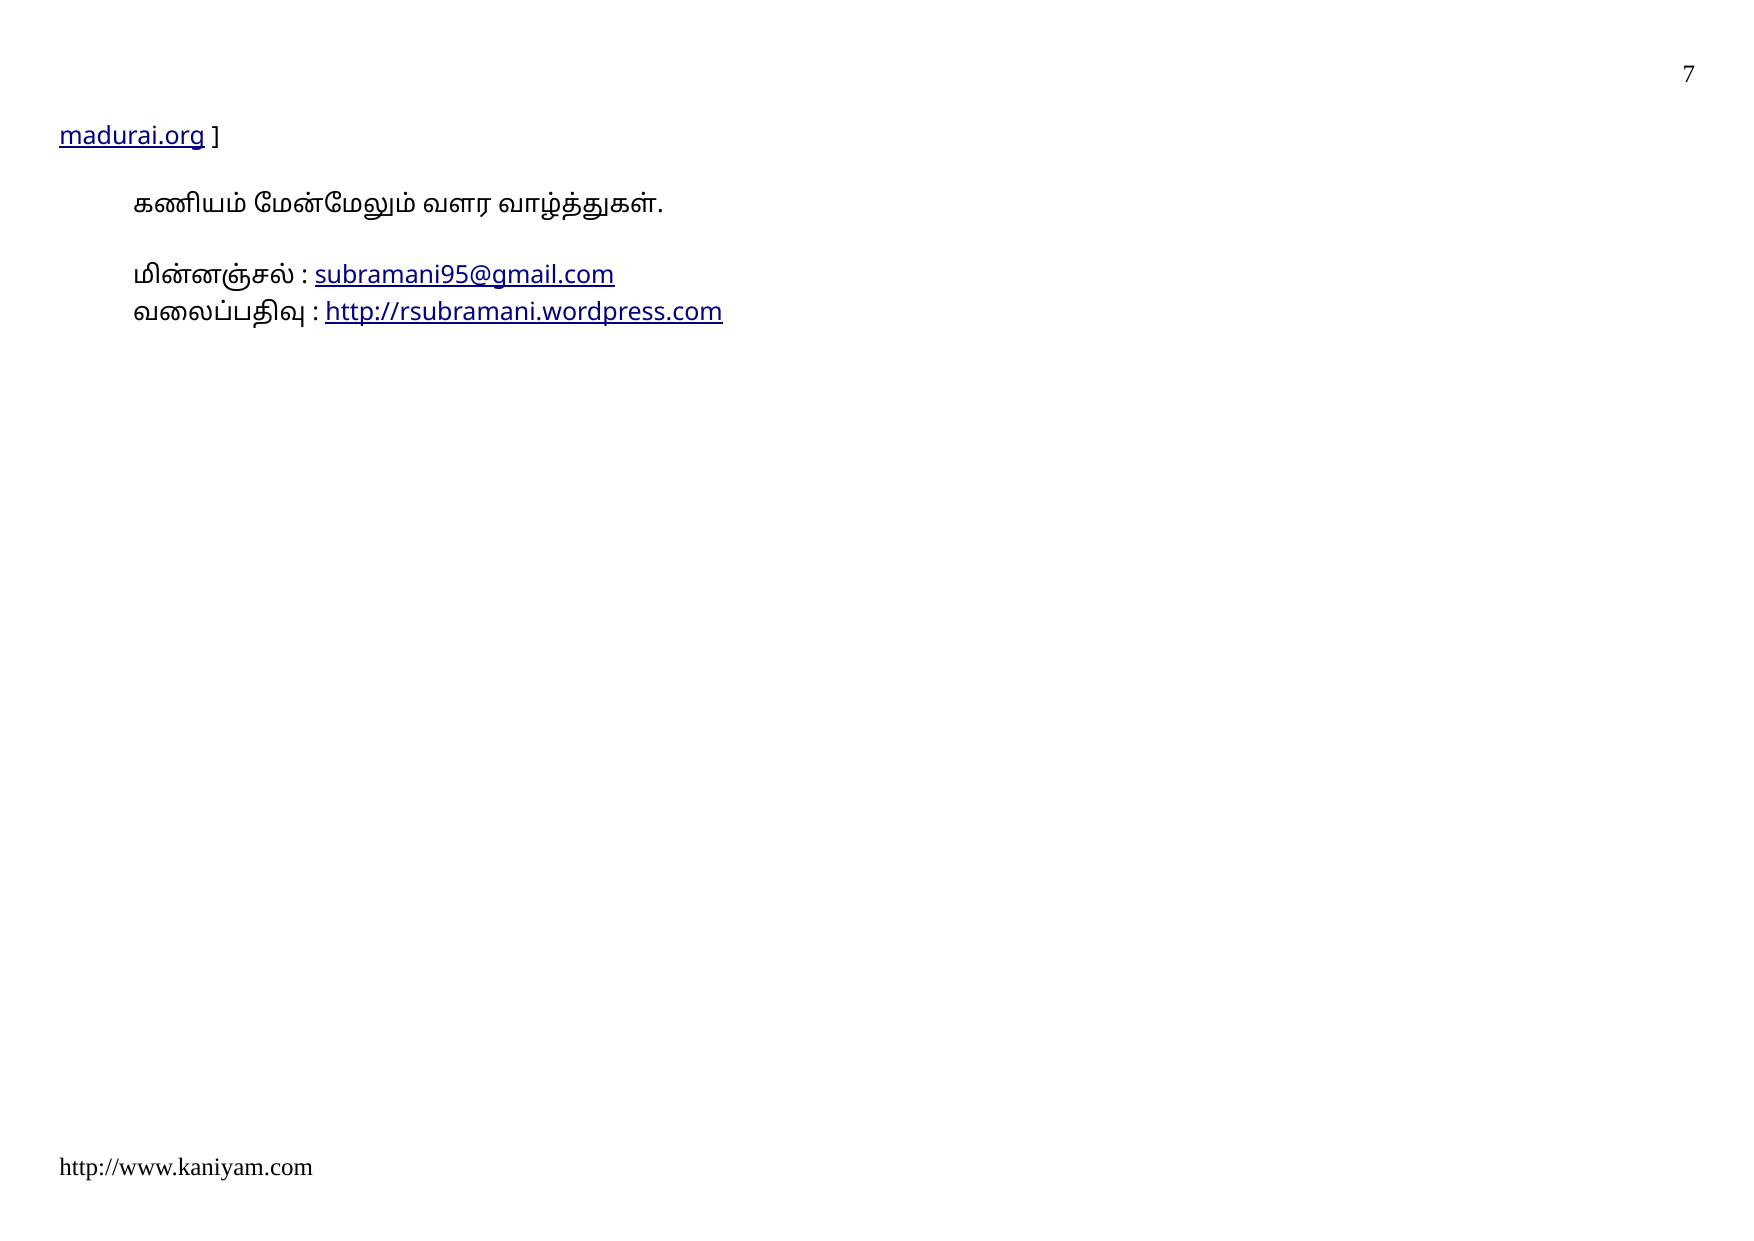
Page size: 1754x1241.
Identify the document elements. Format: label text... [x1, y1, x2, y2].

text madurai.org ] [59, 117, 1695, 151]
text கணியம் மேன்மேலும் வளர வாழ்த்துகள். மின்னஞ்சல் : subramani95@gmail.com வலைப்பதிவு : http://rsubramani.wordpress.com [59, 151, 1695, 330]
